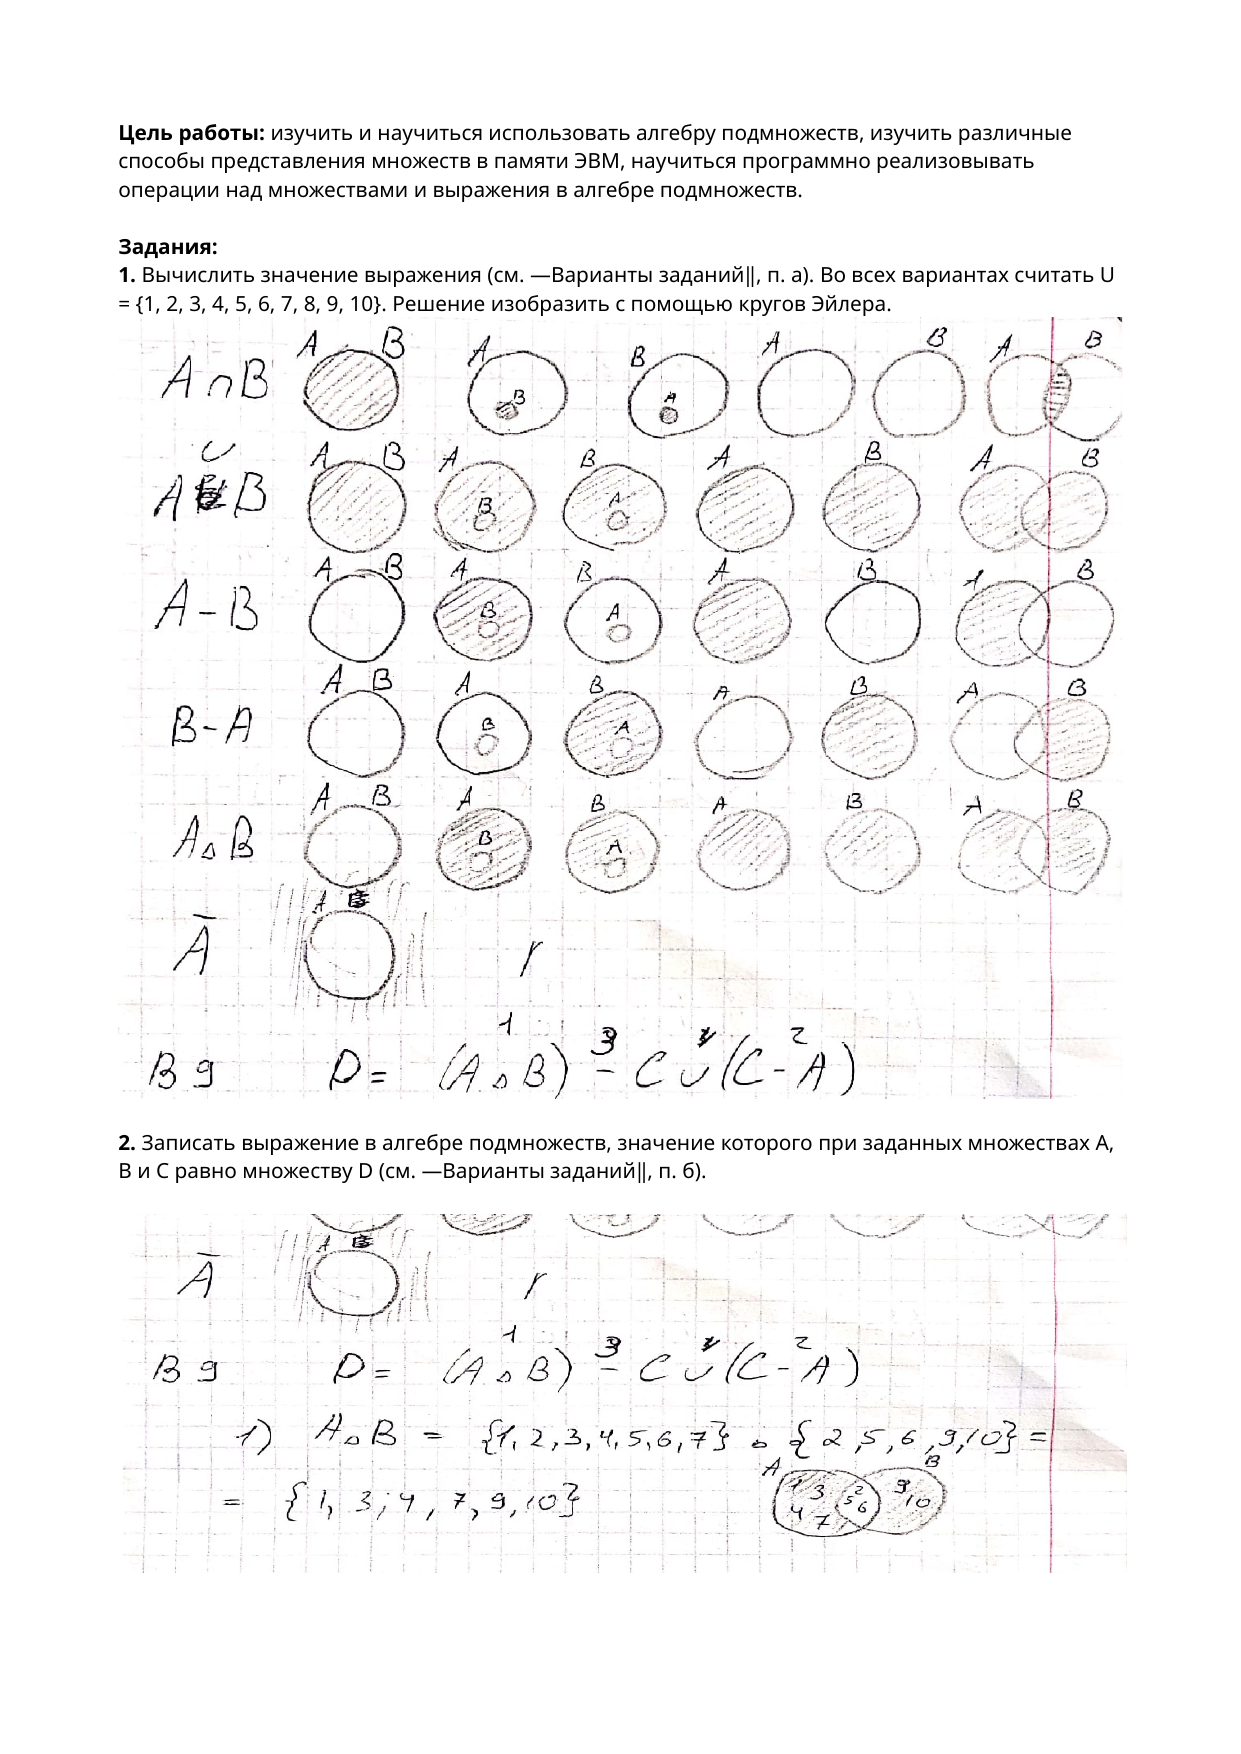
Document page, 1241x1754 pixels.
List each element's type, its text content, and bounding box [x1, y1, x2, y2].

text Цель работы: изучить и научиться использовать алгебру подмножеств, изучить различные способы представления множеств в памяти ЭВМ, научиться программно реализовывать операции над множествами и выражения в алгебре подмножеств. [118, 118, 1122, 203]
text 1. Вычислить значение выражения (см. ―Варианты заданий‖, п. а). Во всех вариантах считать U = {1, 2, 3, 4, 5, 6, 7, 8, 9, 10}. Решение изобразить с помощью кругов Эйлера. [118, 260, 1122, 317]
text 2. Записать выражение в алгебре подмножеств, значение которого при заданных множествах А, В и С равно множеству D (см. ―Варианты заданий‖, п. б). [118, 1128, 1122, 1184]
text Задания: [118, 232, 1122, 260]
picture [122, 1425, 1127, 1573]
